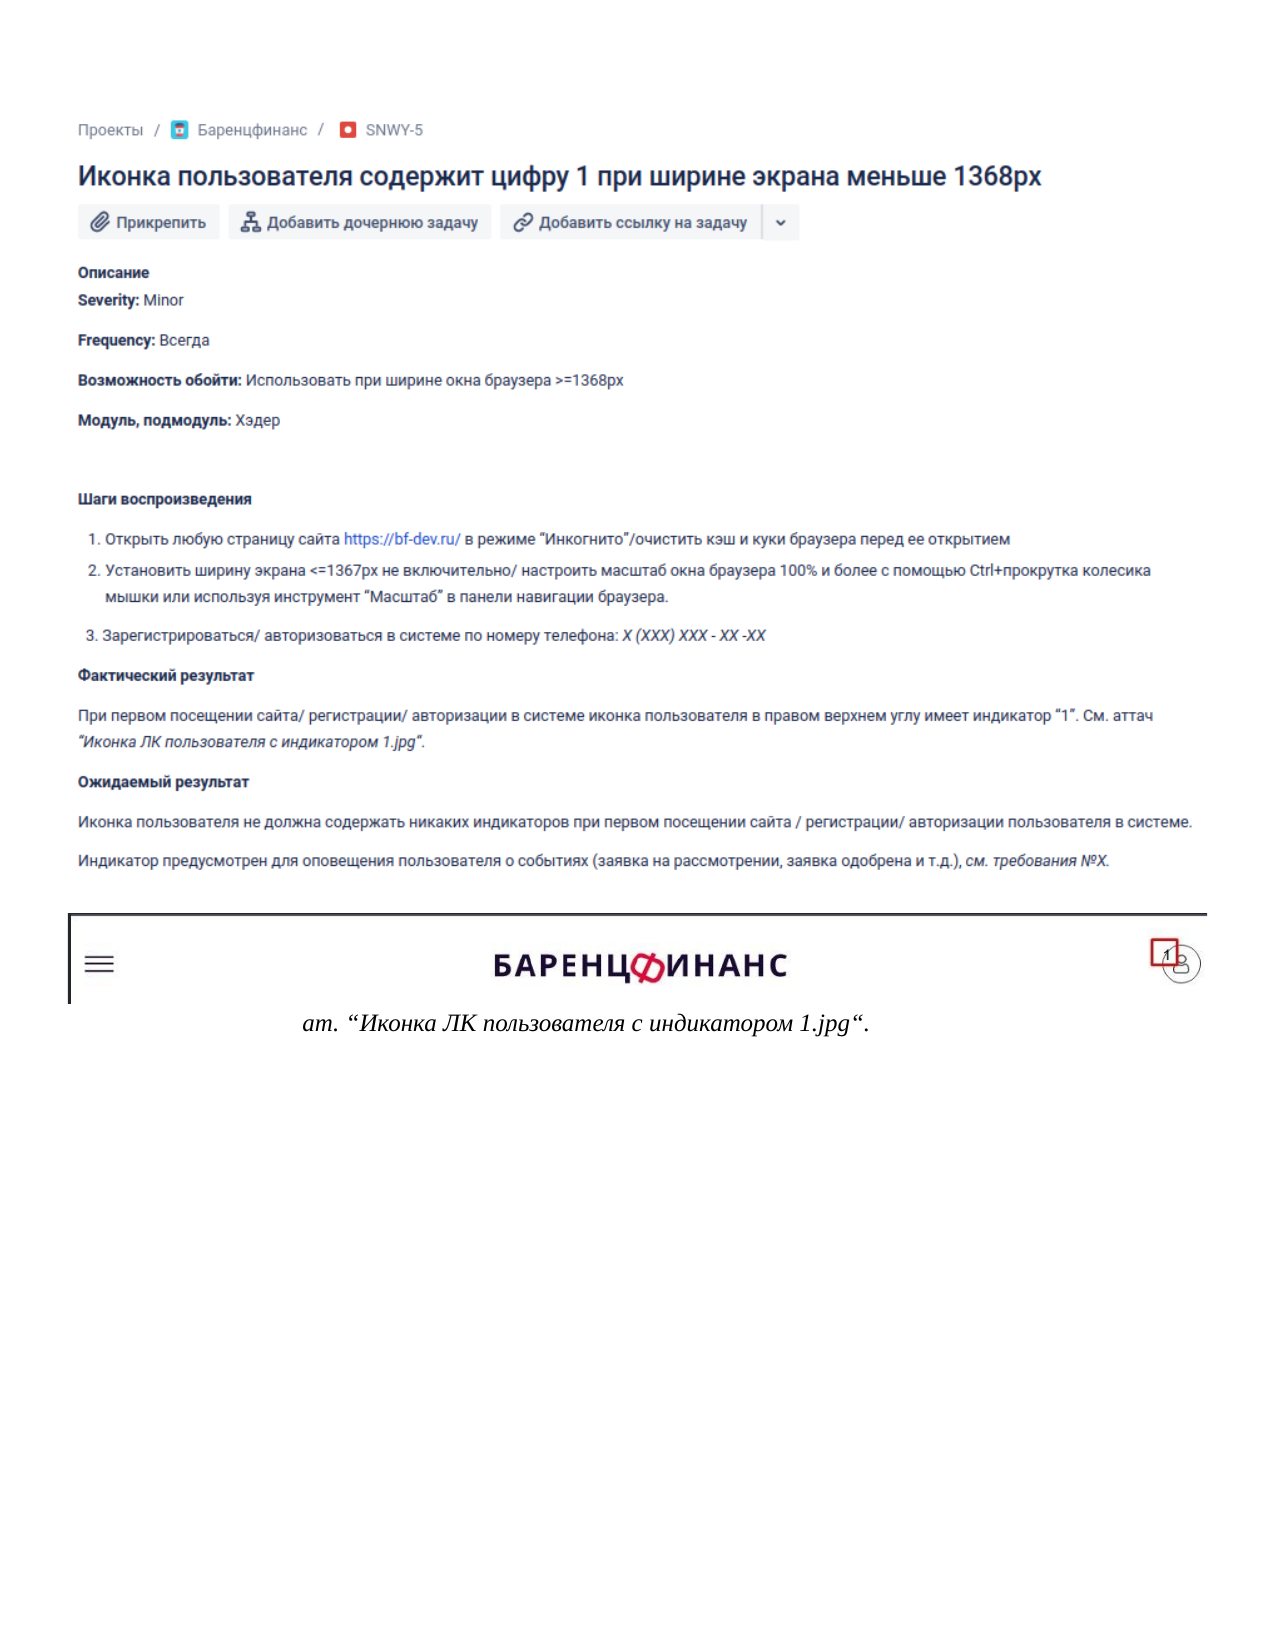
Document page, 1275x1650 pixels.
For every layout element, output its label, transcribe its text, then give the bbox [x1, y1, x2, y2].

text ат. “Иконка ЛК пользователя с индикатором 1.jpg“. [18, 913, 1157, 1037]
picture [67, 118, 1208, 885]
picture [67, 913, 1208, 1004]
